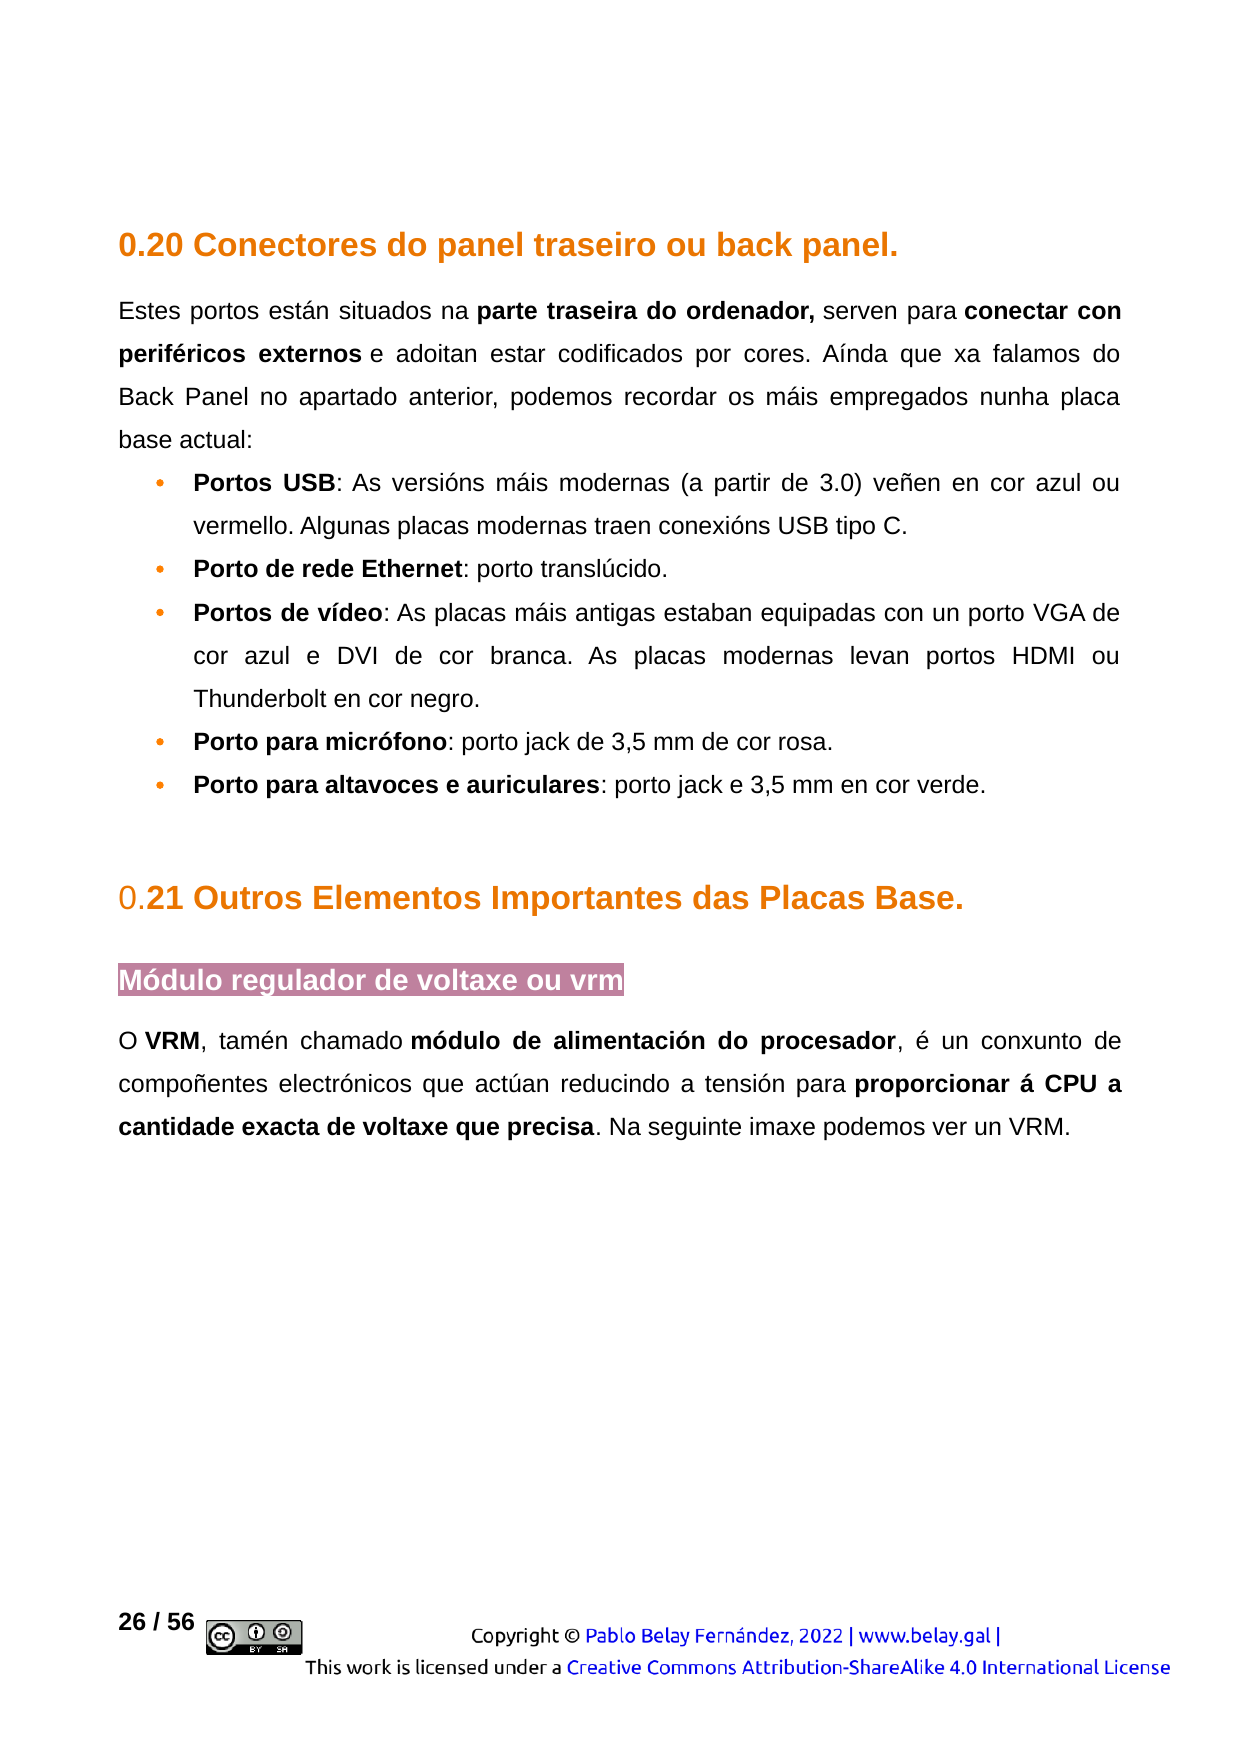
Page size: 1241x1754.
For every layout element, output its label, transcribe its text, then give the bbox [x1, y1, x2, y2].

list Portos USB: As versións máis modernas (a partir de 3.0) veñen en cor azul ou vermello. Algunas placas modernas traen conexións USB tipo C. [156, 468, 1122, 540]
subtitle Módulo regulador de voltaxe ou vrm [624, 963, 1122, 996]
list Portos de vídeo: As placas máis antigas estaban equipadas con un porto VGA de cor azul e DVI de cor branca. As placas modernas levan portos HDMI ou Thunderbolt en cor negro. [156, 598, 1122, 713]
picture [200, 1604, 1205, 1690]
subtitle 0.21 Outros Elementos Importantes das Placas Base. [118, 878, 1122, 916]
list Porto de rede Ethernet: porto translúcido. [156, 554, 1122, 583]
list Porto para micrófono: porto jack de 3,5 mm de cor rosa. [156, 727, 1122, 756]
text Estes portos están situados na parte traseira do ordenador, serven para conectar con periféricos externos e adoitan estar codificados por cores. Aínda que xa falamos do Back Panel no apartado anterior, podemos recordar os máis empregados nunha placa base actual: [118, 296, 1122, 454]
text O VRM, tamén chamado módulo de alimentación do procesador, é un conxunto de compoñentes electrónicos que actúan reducindo a tensión para proporcionar á CPU a cantidade exacta de voltaxe que precisa. Na seguinte imaxe podemos ver un VRM. [118, 1026, 1122, 1141]
list Porto para altavoces e auriculares: porto jack e 3,5 mm en cor verde. [156, 770, 1122, 799]
subtitle 0.20 Conectores do panel traseiro ou back panel. [118, 225, 1122, 264]
